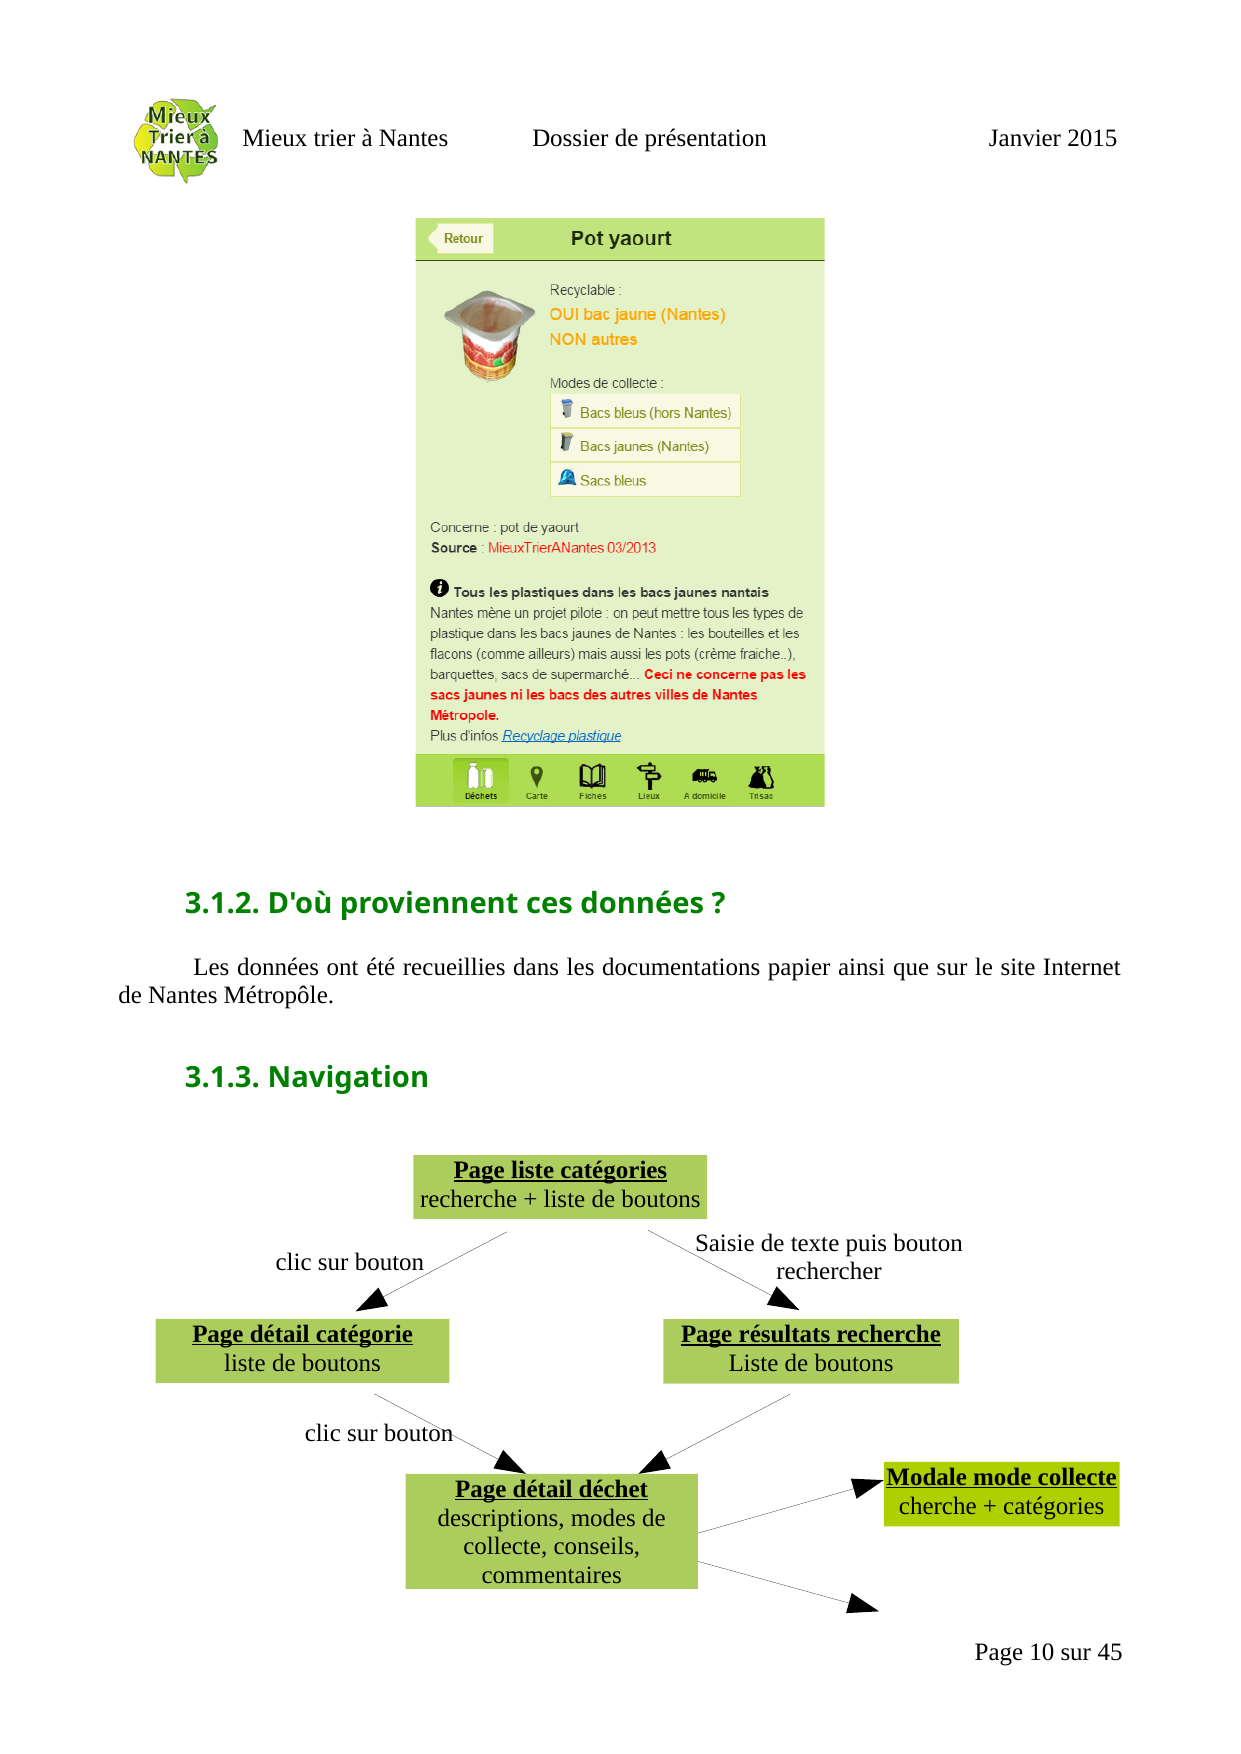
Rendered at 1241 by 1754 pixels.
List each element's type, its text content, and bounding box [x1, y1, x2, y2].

subtitle D'où proviennent ces données ? [148, 883, 1122, 922]
subtitle Navigation [148, 1057, 1122, 1096]
picture [415, 218, 825, 807]
picture [131, 95, 221, 185]
text Les données ont été recueillies dans les documentations papier ainsi que sur le site Internet de Nantes Métropôle. [118, 952, 1122, 1009]
